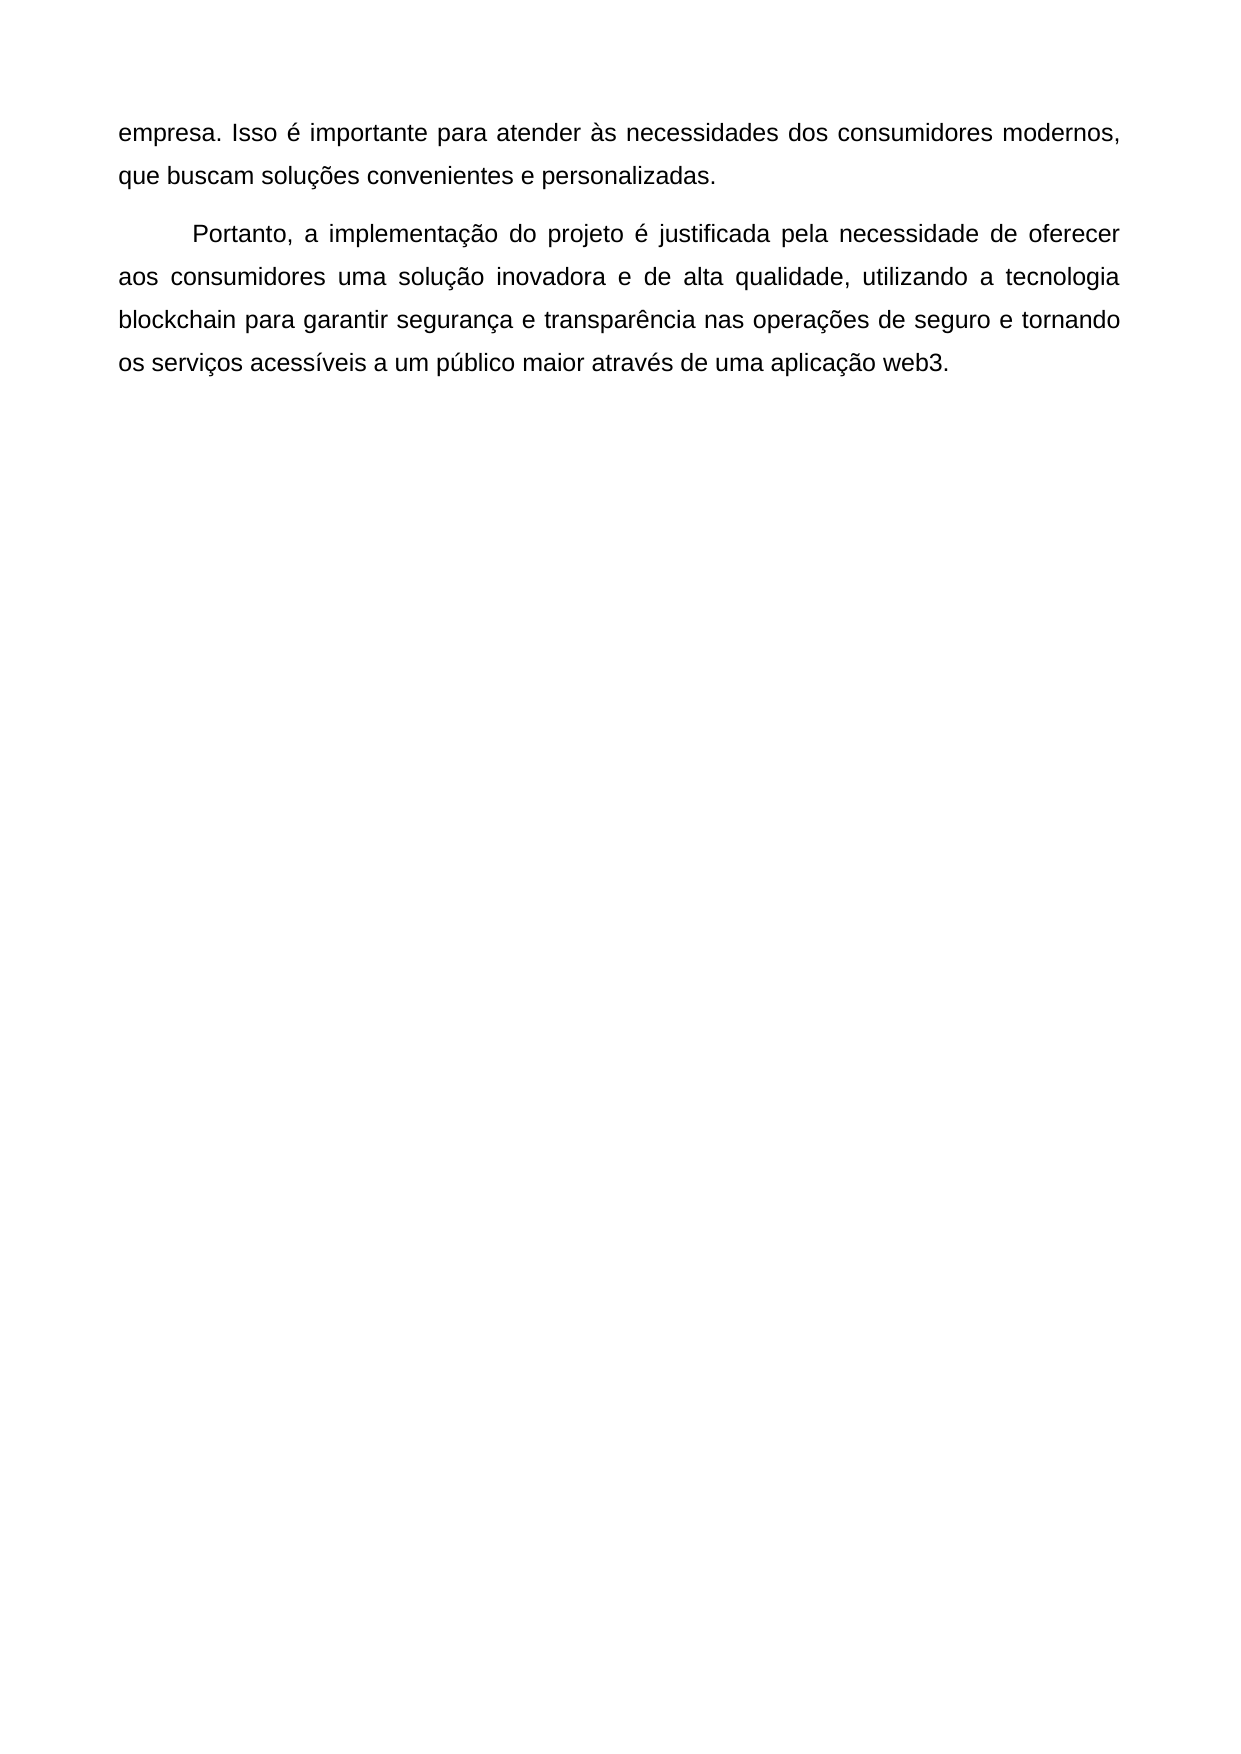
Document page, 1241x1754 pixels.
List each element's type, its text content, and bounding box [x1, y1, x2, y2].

text Portanto, a implementação do projeto é justificada pela necessidade de oferecer aos consumidores uma solução inovadora e de alta qualidade, utilizando a tecnologia blockchain para garantir segurança e transparência nas operações de seguro e tornando os serviços acessíveis a um público maior através de uma aplicação web3. [118, 219, 1122, 377]
text empresa. Isso é importante para atender às necessidades dos consumidores modernos, que buscam soluções convenientes e personalizadas. [118, 118, 1122, 190]
